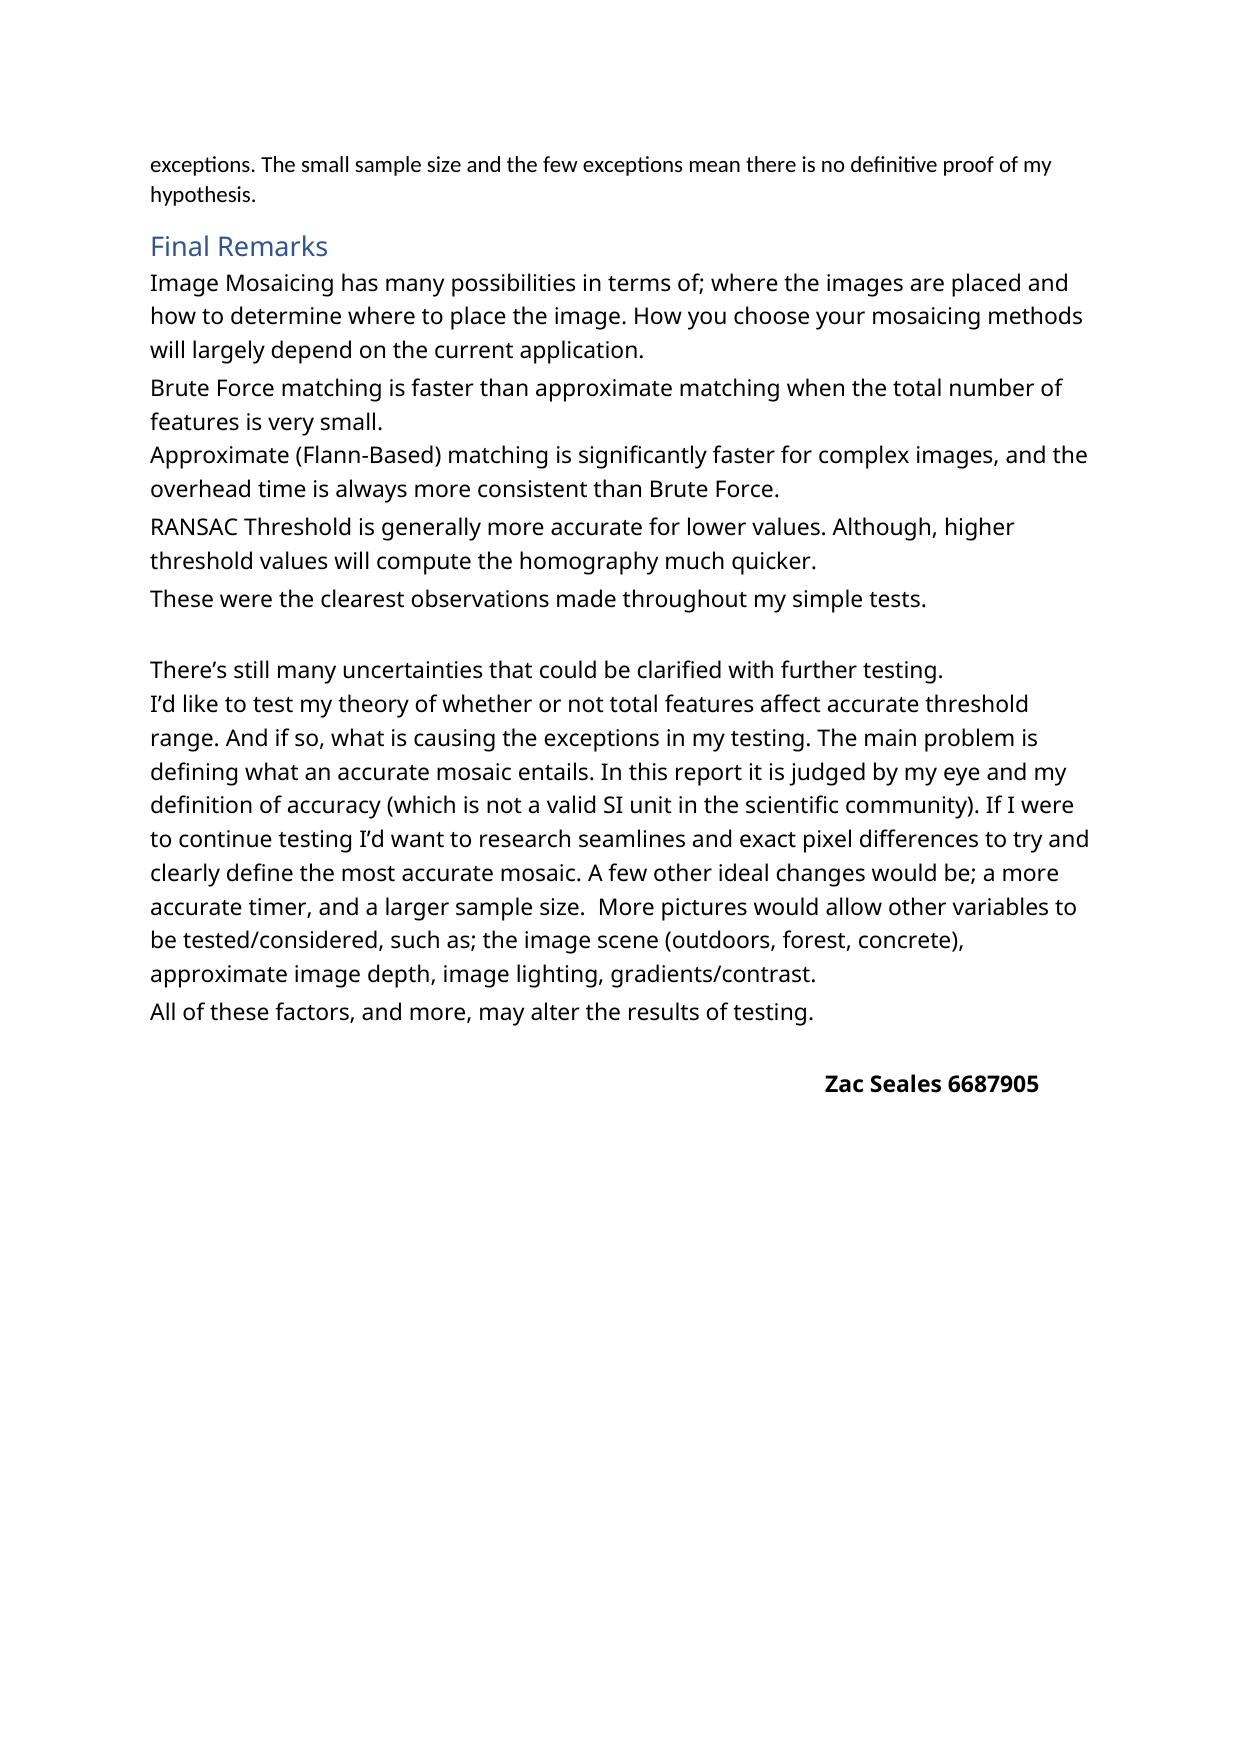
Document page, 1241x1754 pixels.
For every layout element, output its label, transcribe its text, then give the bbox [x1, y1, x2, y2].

subtitle Zac Seales 6687905 [150, 1034, 1090, 1099]
text exceptions. The small sample size and the few exceptions mean there is no definitive proof of my hypothesis. [150, 150, 1090, 208]
subtitle Final Remarks Image Mosaicing has many possibilities in terms of; where the images are placed and how to determine where to place the image. How you choose your mosaicing methods will largely depend on the current application. [150, 227, 1090, 365]
subtitle There’s still many uncertainties that could be clarified with further testing. I’d like to test my theory of whether or not total features affect accurate threshold range. And if so, what is causing the exceptions in my testing. The main problem is defining what an accurate mosaic entails. In this report it is judged by my eye and my definition of accuracy (which is not a valid SI unit in the scientific community). If I were to continue testing I’d want to research seamlines and exact pixel differences to try and clearly define the most accurate mosaic. A few other ideal changes would be; a more accurate timer, and a larger sample size. More pictures would allow other variables to be tested/considered, such as; the image scene (outdoors, forest, concrete), approximate image depth, image lighting, gradients/contrast. [150, 621, 1090, 989]
subtitle RANSAC Threshold is generally more accurate for lower values. Although, higher threshold values will compute the homography much quicker. [150, 511, 1090, 576]
subtitle These were the clearest observations made throughout my simple tests. [150, 583, 1090, 614]
subtitle All of these factors, and more, may alter the results of testing. [150, 996, 1090, 1027]
subtitle Brute Force matching is faster than approximate matching when the total number of features is very small. Approximate (Flann-Based) matching is significantly faster for complex images, and the overhead time is always more consistent than Brute Force. [150, 372, 1090, 504]
